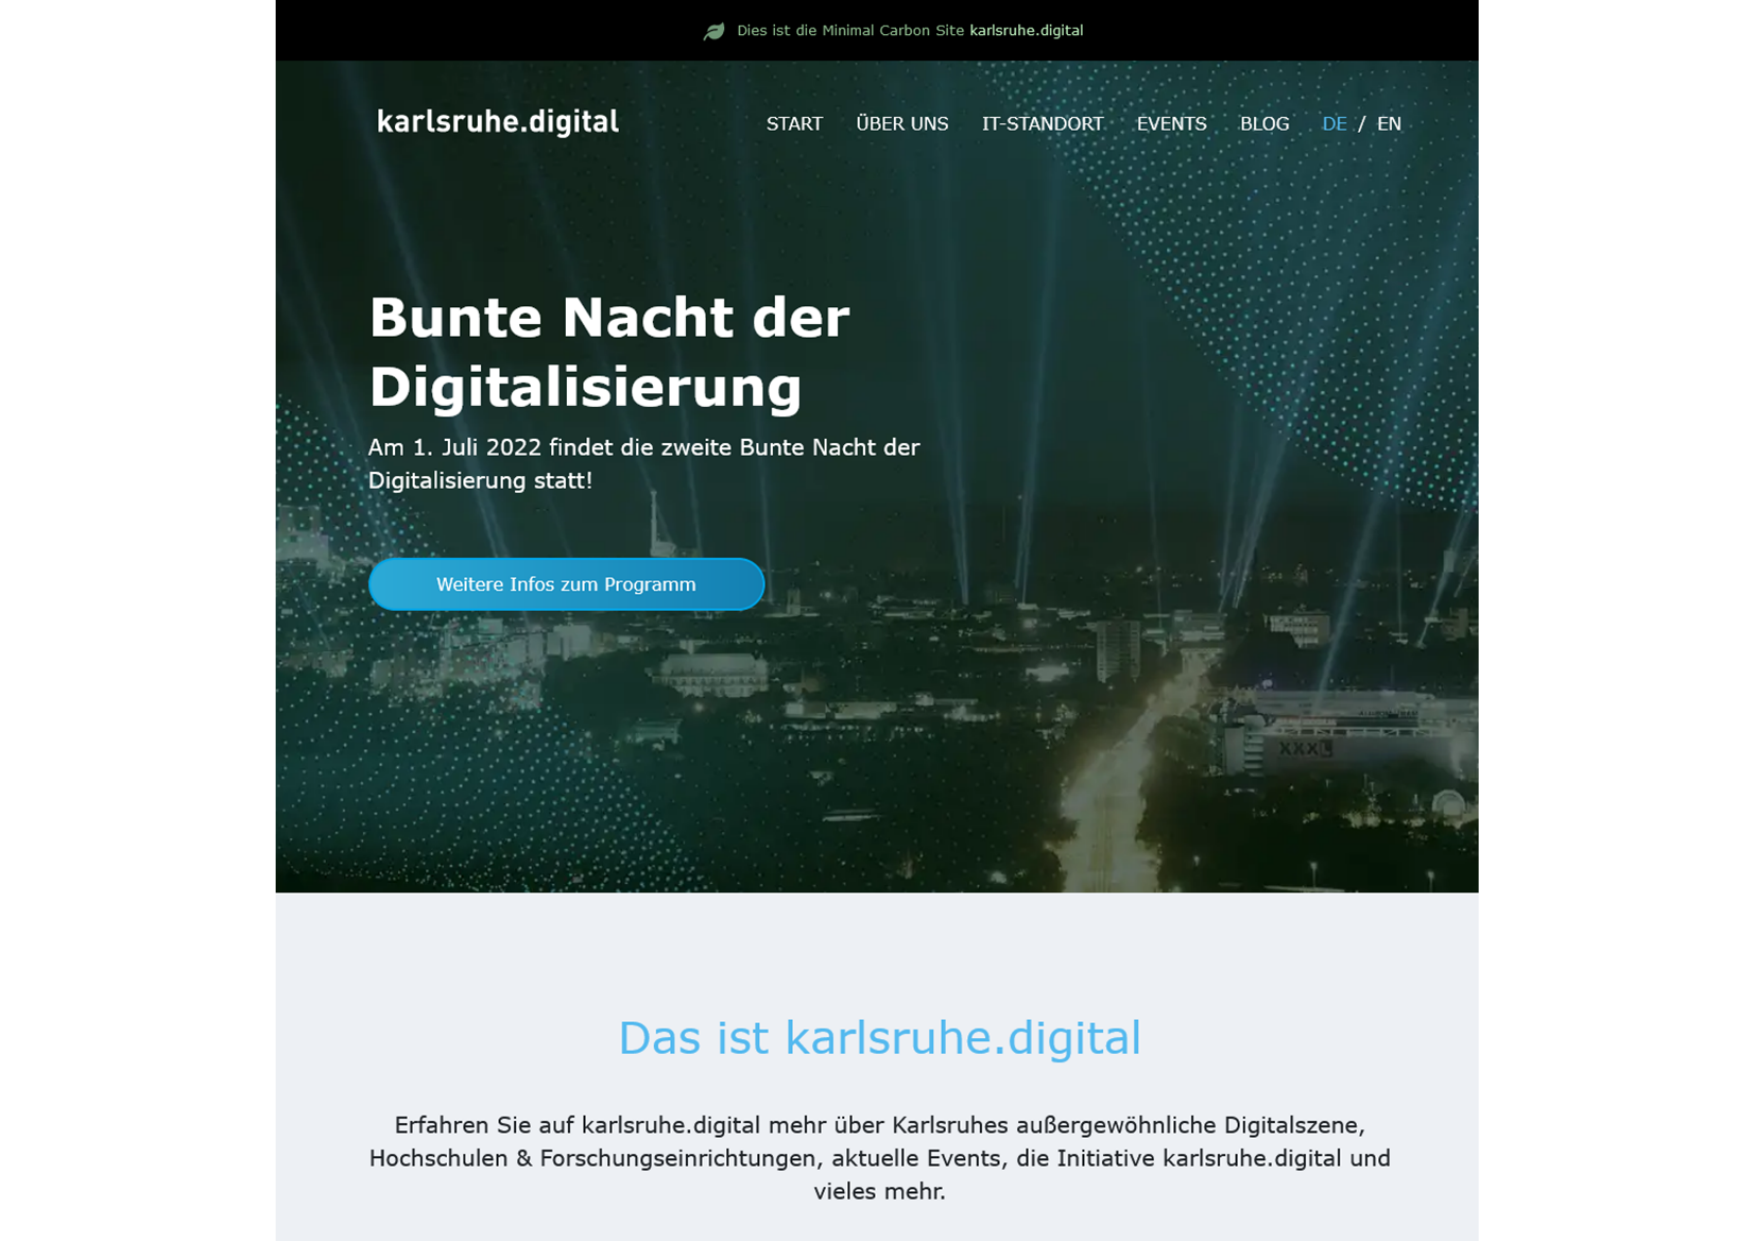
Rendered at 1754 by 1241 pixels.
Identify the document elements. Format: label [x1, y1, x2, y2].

picture [275, 0, 1479, 1241]
